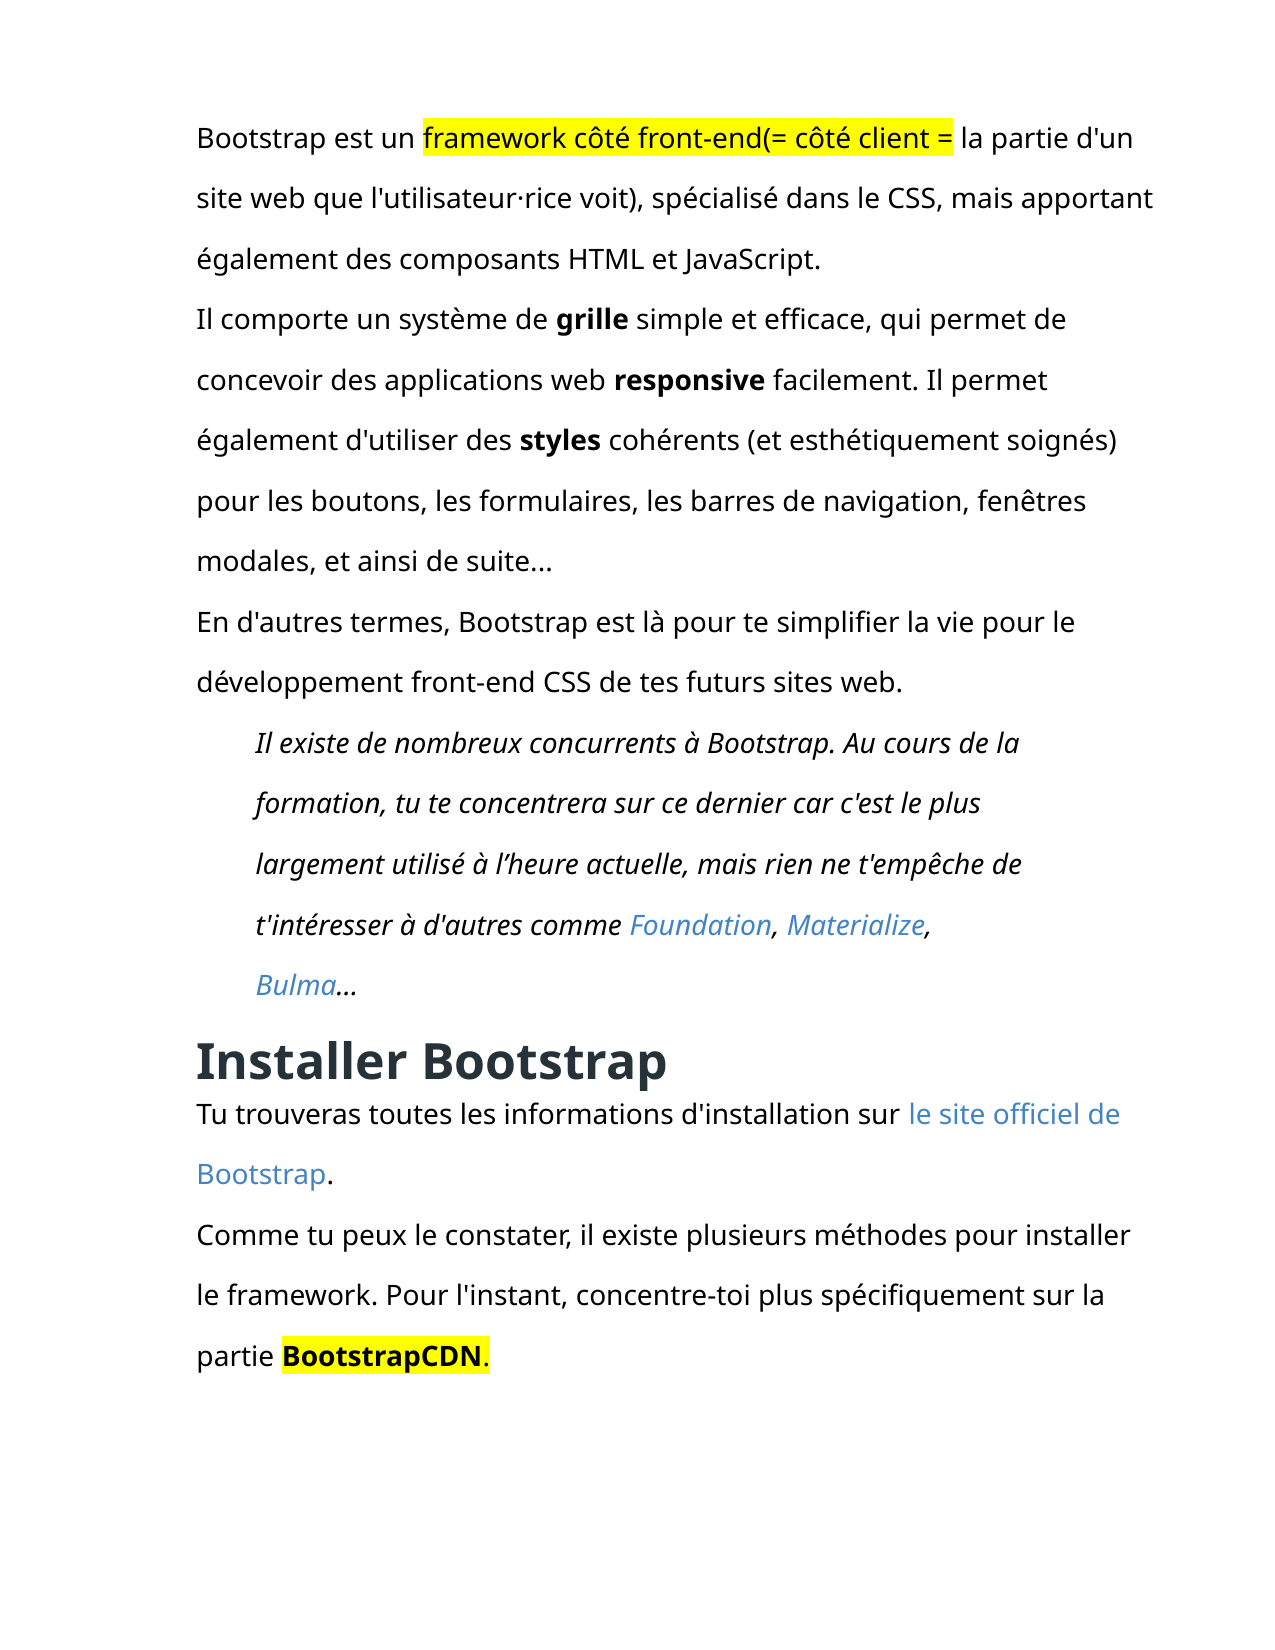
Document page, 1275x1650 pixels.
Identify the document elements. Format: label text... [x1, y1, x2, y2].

text En d'autres termes, Bootstrap est là pour te simplifier la vie pour le développement front-end CSS de tes futurs sites web. [196, 602, 1157, 701]
text Bootstrap est un framework côté front-end(= côté client = la partie d'un site web que l'utilisateur·rice voit), spécialisé dans le CSS, mais apportant également des composants HTML et JavaScript. [196, 118, 1157, 277]
text Tu trouveras toutes les informations d'installation sur le site officiel de Bootstrap. [196, 1094, 1157, 1193]
subtitle Installer Bootstrap [196, 1026, 1157, 1094]
text Il comporte un système de grille simple et efficace, qui permet de concevoir des applications web responsive facilement. Il permet également d'utiliser des styles cohérents (et esthétiquement soignés) pour les boutons, les formulaires, les barres de navigation, fenêtres modales, et ainsi de suite... [196, 300, 1157, 580]
text Bulma... [255, 965, 1098, 1004]
text Il existe de nombreux concurrents à Bootstrap. Au cours de la formation, tu te concentrera sur ce dernier car c'est le plus largement utilisé à l’heure actuelle, mais rien ne t'empêche de t'intéresser à d'autres comme Foundation, Materialize, [255, 723, 1098, 943]
text Comme tu peux le constater, il existe plusieurs méthodes pour installer le framework. Pour l'instant, concentre-toi plus spécifiquement sur la partie BootstrapCDN. [196, 1215, 1157, 1374]
